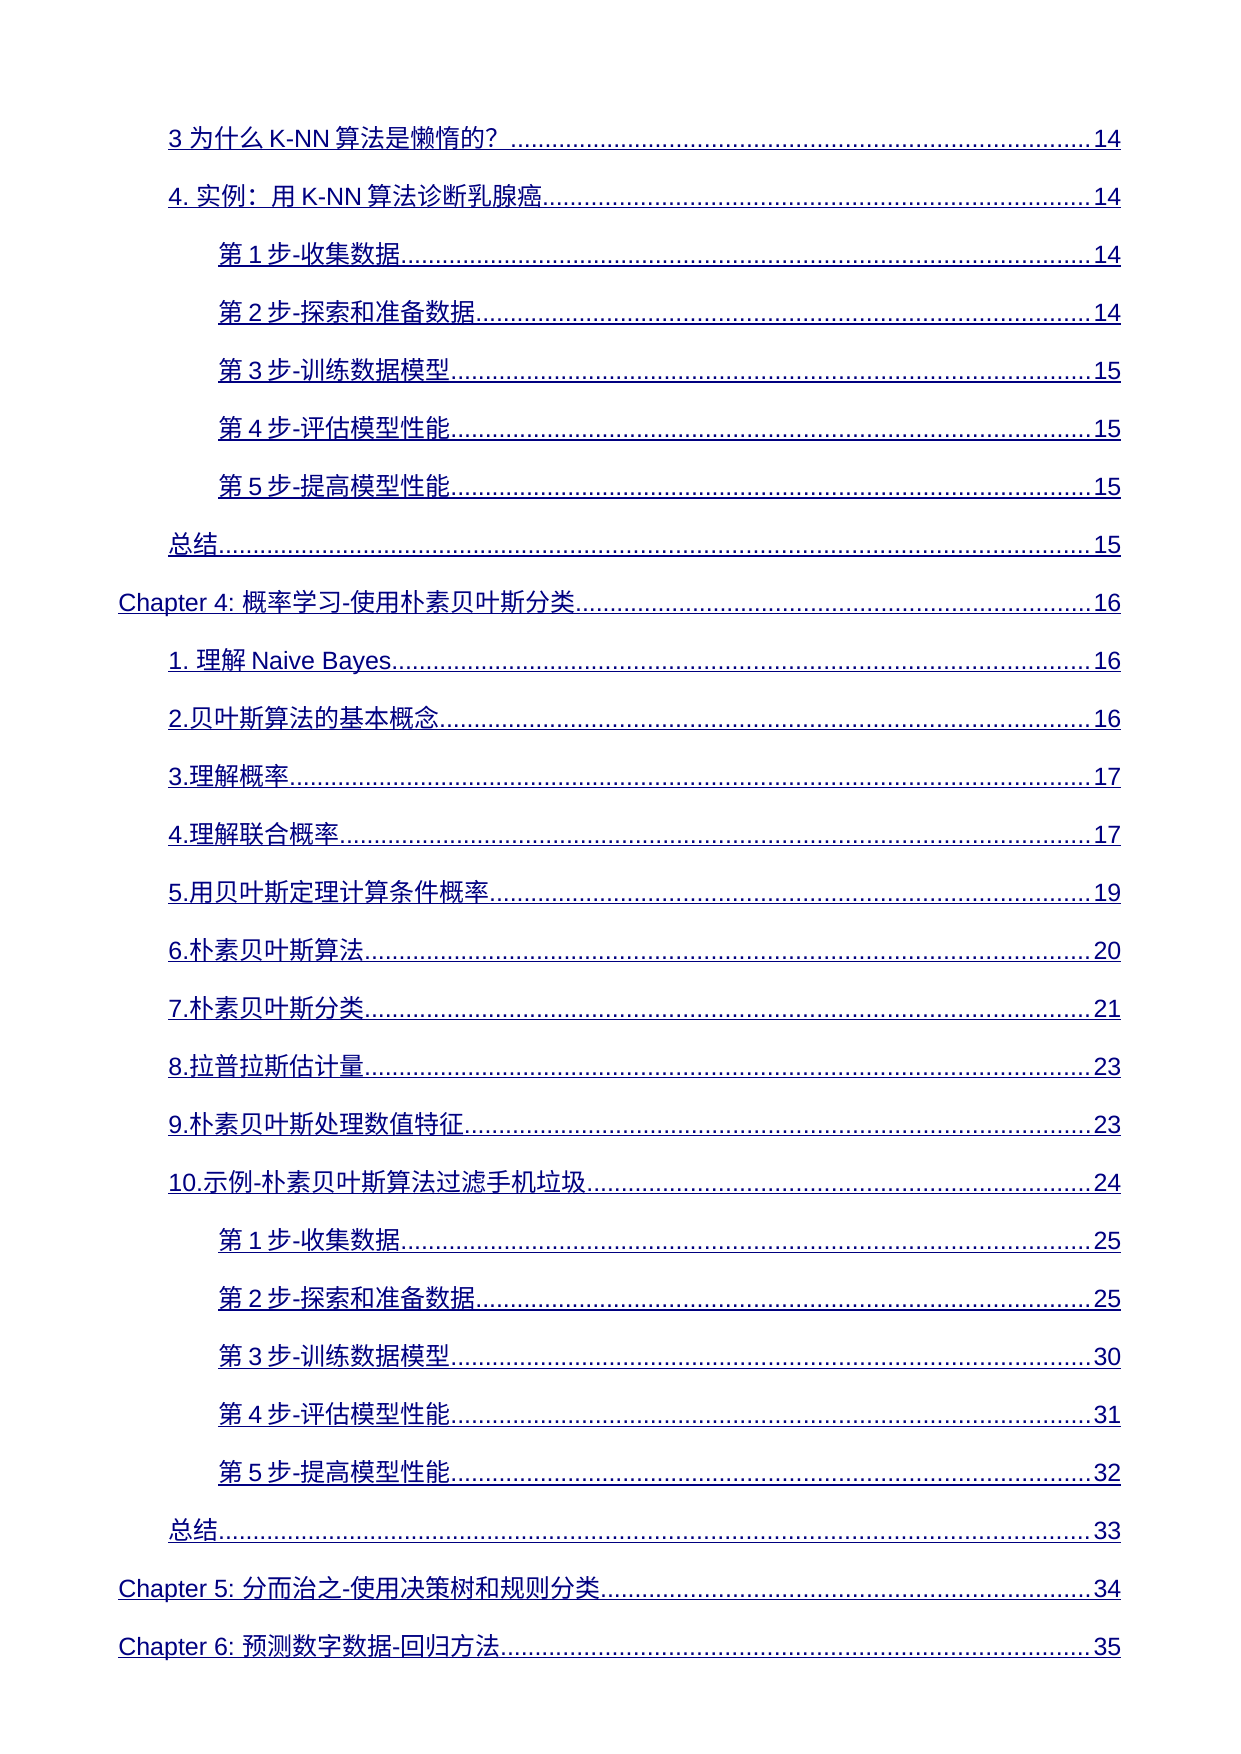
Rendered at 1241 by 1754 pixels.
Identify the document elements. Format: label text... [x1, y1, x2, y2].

text 10. 示例-朴素贝叶斯算法过滤手机垃圾 24 [168, 1162, 1122, 1199]
text Chapter 6: 预测数字数据-回归方法 35 [118, 1627, 1122, 1663]
text 7. 朴素贝叶斯分类 21 [168, 988, 1122, 1025]
text 4. 理解联合概率 17 [168, 814, 1122, 851]
text 1. 理解Naive Bayes 16 [168, 640, 1122, 677]
text 总结 15 [168, 524, 1122, 561]
text 第1步-收集数据 14 [218, 234, 1122, 270]
text 4. 实例：用K-NN算法诊断乳腺癌 14 [168, 176, 1122, 212]
text 第5步-提高模型性能 32 [218, 1453, 1122, 1489]
text 第3步-训练数据模型 15 [218, 350, 1122, 386]
text 第3步-训练数据模型 30 [218, 1337, 1122, 1373]
text 3. 理解概率 17 [168, 756, 1122, 793]
text 第4步-评估模型性能 15 [218, 408, 1122, 444]
text 第4步-评估模型性能 31 [218, 1394, 1122, 1431]
text Chapter 5: 分而治之-使用决策树和规则分类 34 [118, 1569, 1122, 1605]
text 5. 用贝叶斯定理计算条件概率 19 [168, 872, 1122, 909]
text 第1步-收集数据 25 [218, 1221, 1122, 1257]
text 8. 拉普拉斯估计量 23 [168, 1046, 1122, 1083]
text 3 为什么K-NN算法是懒惰的？ 14 [168, 118, 1122, 154]
text 第2步-探索和准备数据 25 [218, 1278, 1122, 1315]
text 第5步-提高模型性能 15 [218, 466, 1122, 502]
text 总结 33 [168, 1511, 1122, 1547]
text 2. 贝叶斯算法的基本概念 16 [168, 698, 1122, 734]
text Chapter 4: 概率学习-使用朴素贝叶斯分类 16 [118, 582, 1122, 618]
text 9.朴素贝叶斯处理数值特征 23 [168, 1104, 1122, 1141]
text 6. 朴素贝叶斯算法 20 [168, 930, 1122, 967]
text 第2步-探索和准备数据 14 [218, 292, 1122, 328]
